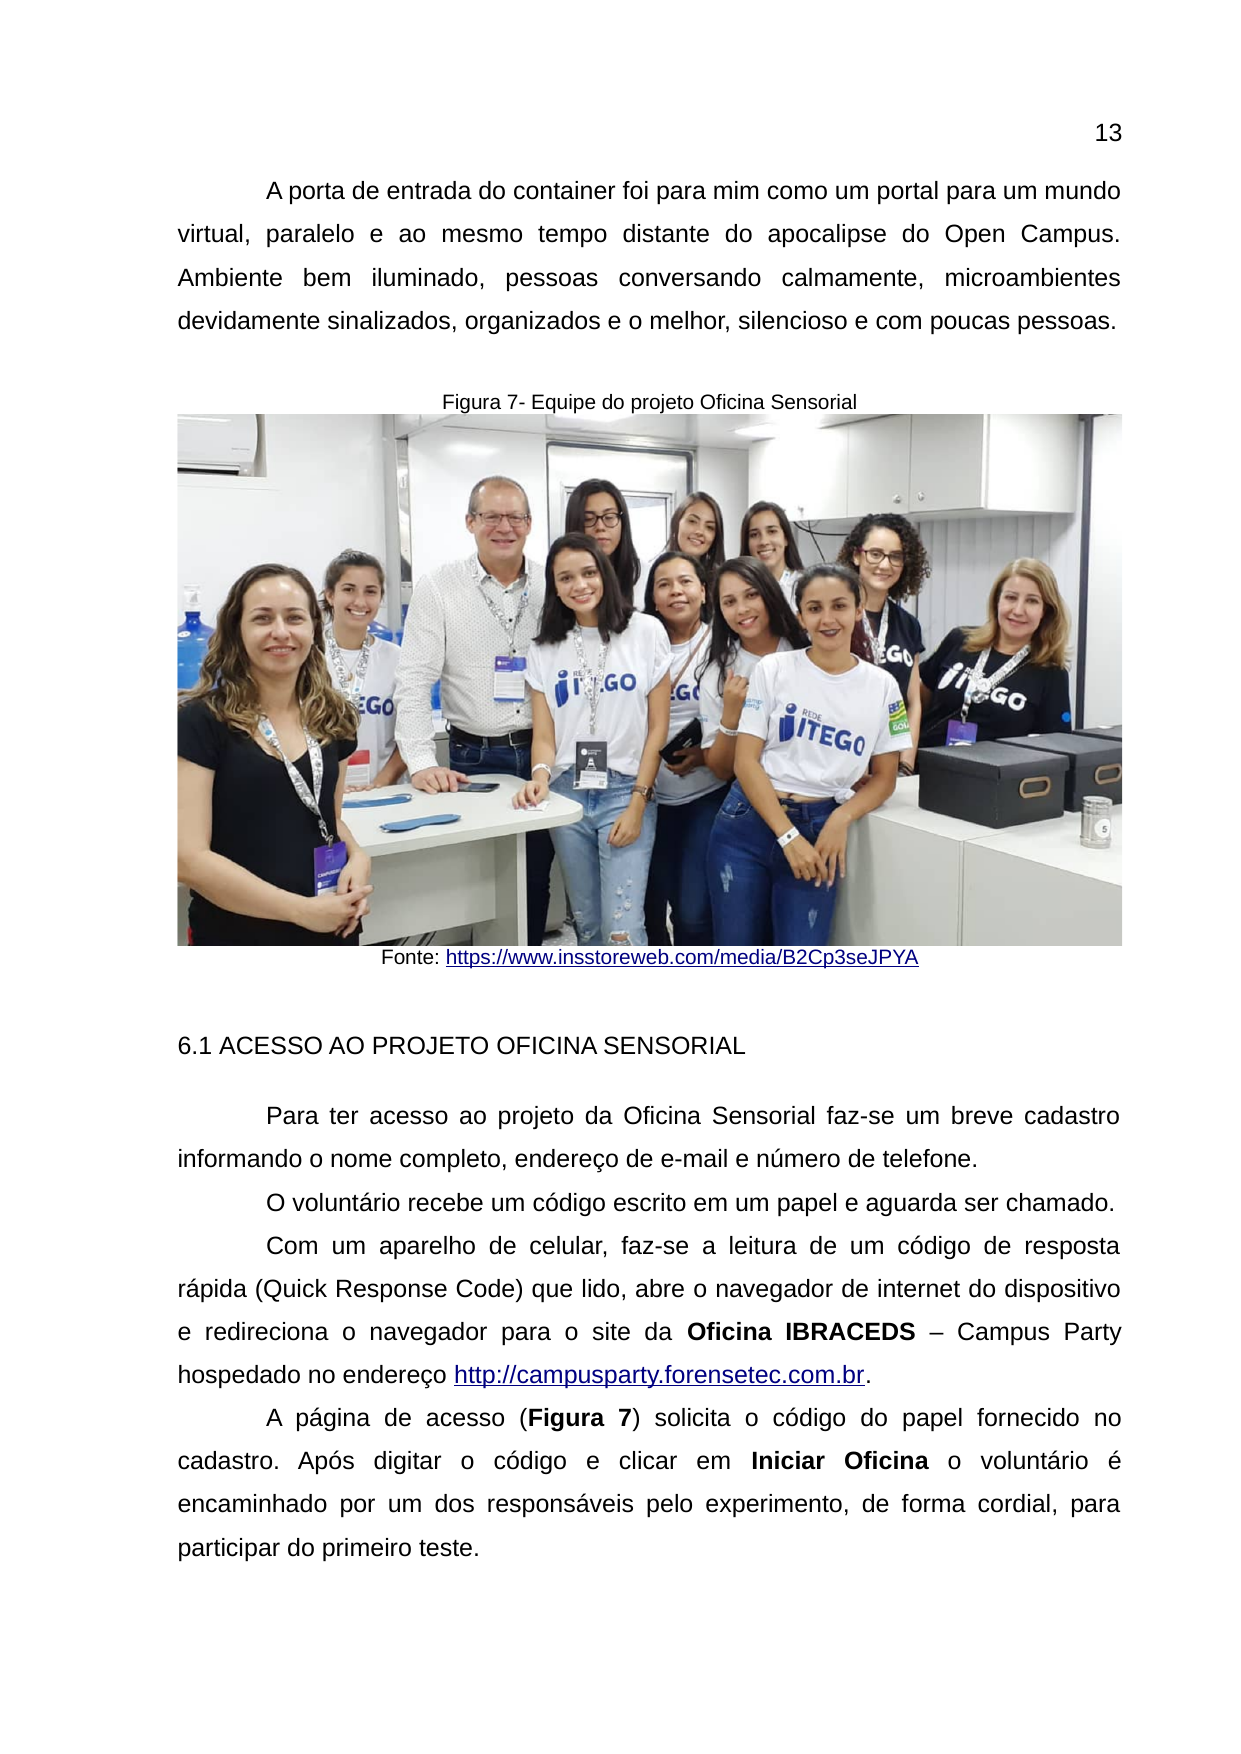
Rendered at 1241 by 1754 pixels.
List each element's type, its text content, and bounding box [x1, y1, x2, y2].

text [177, 378, 1122, 390]
subtitle Acesso ao projeto Oficina Sensorial [177, 1031, 1122, 1060]
picture [177, 414, 1123, 946]
text Para ter acesso ao projeto da Oficina Sensorial faz-se um breve cadastro informando o nome completo, endereço de e-mail e número de telefone. [177, 1101, 1122, 1173]
text A porta de entrada do container foi para mim como um portal para um mundo virtual, paralelo e ao mesmo tempo distante do apocalipse do Open Campus. Ambiente bem iluminado, pessoas conversando calmamente, microambientes devidamente sinalizados, organizados e o melhor, silencioso e com poucas pessoas. [177, 176, 1122, 334]
text A página de acesso (Figura 7) solicita o código do papel fornecido no cadastro. Após digitar o código e clicar em Iniciar Oficina o voluntário é encaminhado por um dos responsáveis pelo experimento, de forma cordial, para participar do primeiro teste. [177, 1403, 1122, 1561]
text Fonte: https://www.insstoreweb.com/media/B2Cp3seJPYA [177, 946, 1122, 969]
text O voluntário recebe um código escrito em um papel e aguarda ser chamado. [177, 1187, 1122, 1216]
text Com um aparelho de celular, faz-se a leitura de um código de resposta rápida (Quick Response Code) que lido, abre o navegador de internet do dispositivo e redireciona o navegador para o site da Oficina IBRACEDS – Campus Party hospedado no endereço http://campusparty.forensetec.com.br. [177, 1231, 1122, 1389]
text Figura 7- Equipe do projeto Oficina Sensorial [177, 390, 1122, 414]
